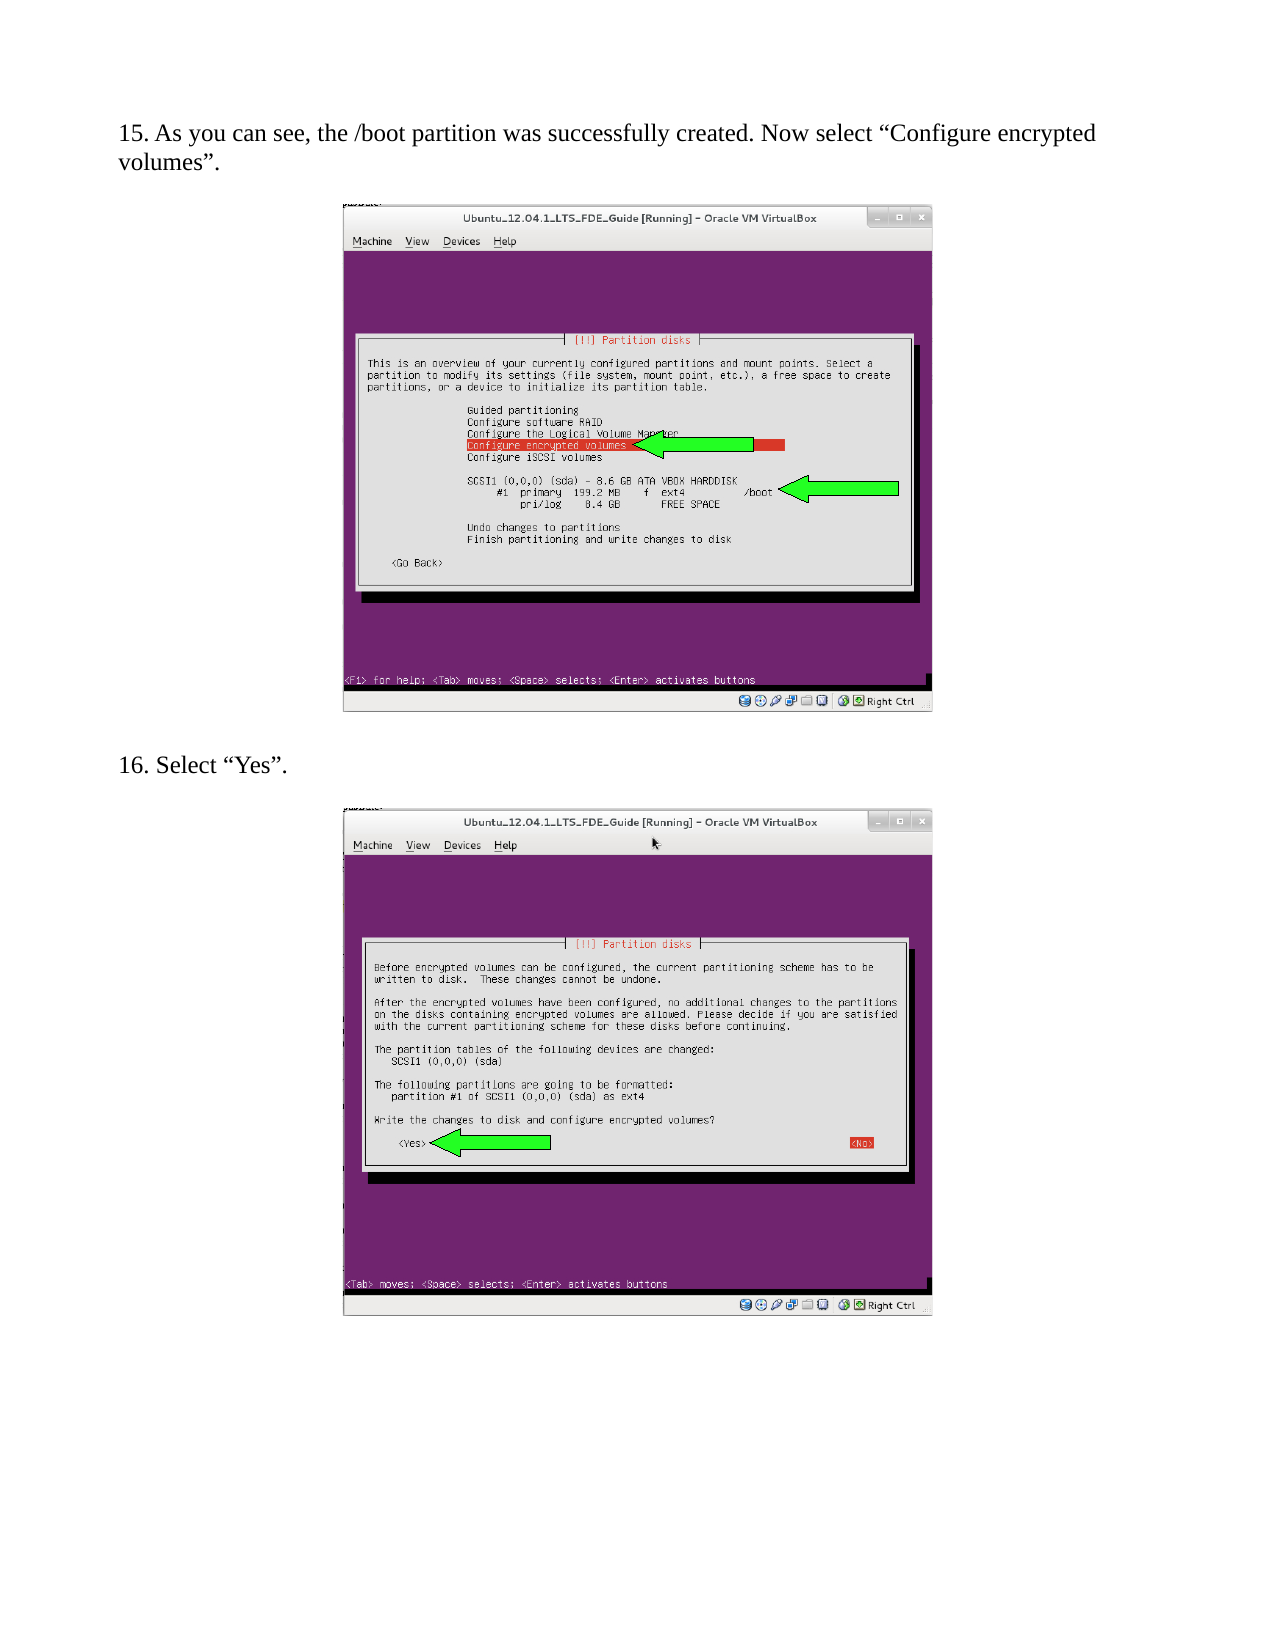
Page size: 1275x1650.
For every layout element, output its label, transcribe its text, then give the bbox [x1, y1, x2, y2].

text 16. Select “Yes”. [118, 751, 1157, 779]
picture [342, 204, 933, 712]
text 15. As you can see, the /boot partition was successfully created. Now select “Configure encrypted volumes”. [118, 118, 1157, 176]
picture [342, 808, 933, 1316]
